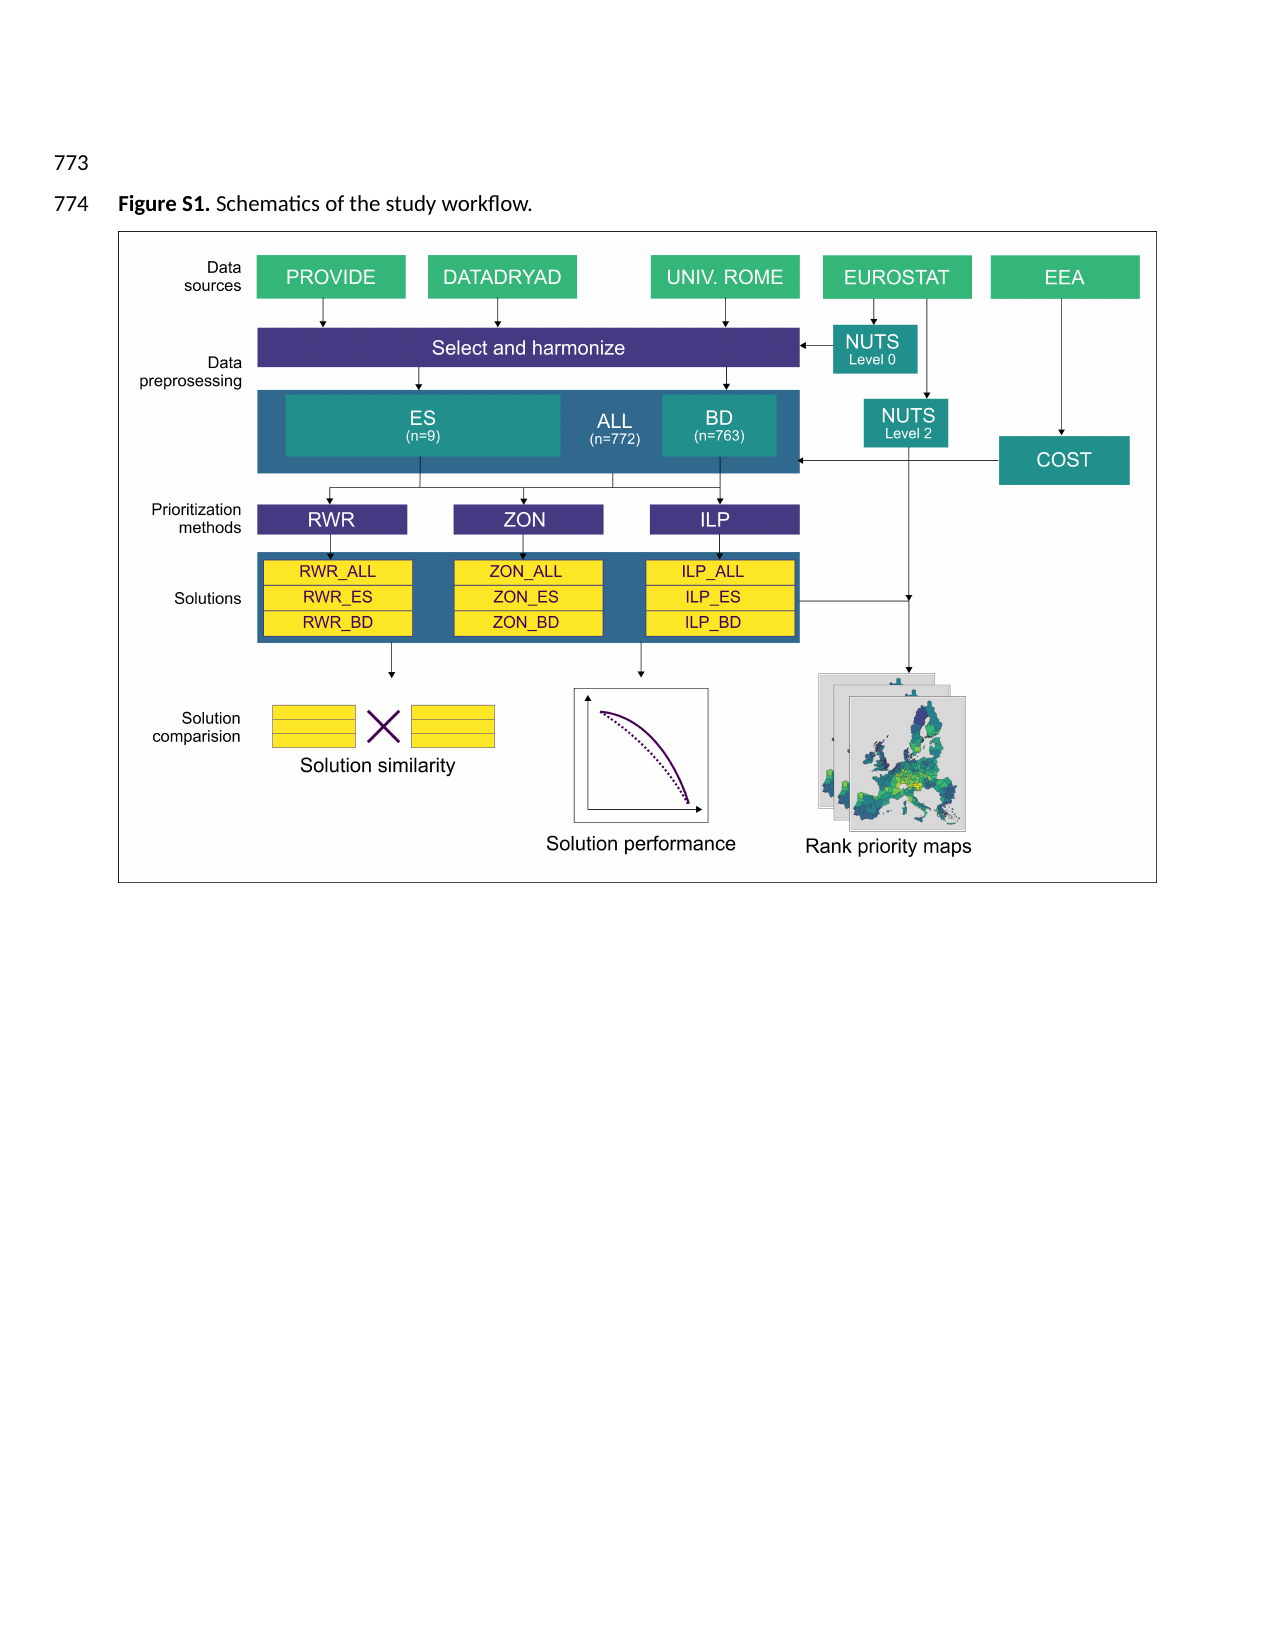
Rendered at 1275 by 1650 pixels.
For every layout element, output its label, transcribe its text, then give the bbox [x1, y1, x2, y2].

picture [118, 231, 1157, 883]
text Figure S1. Schematics of the study workflow. [118, 189, 1157, 218]
